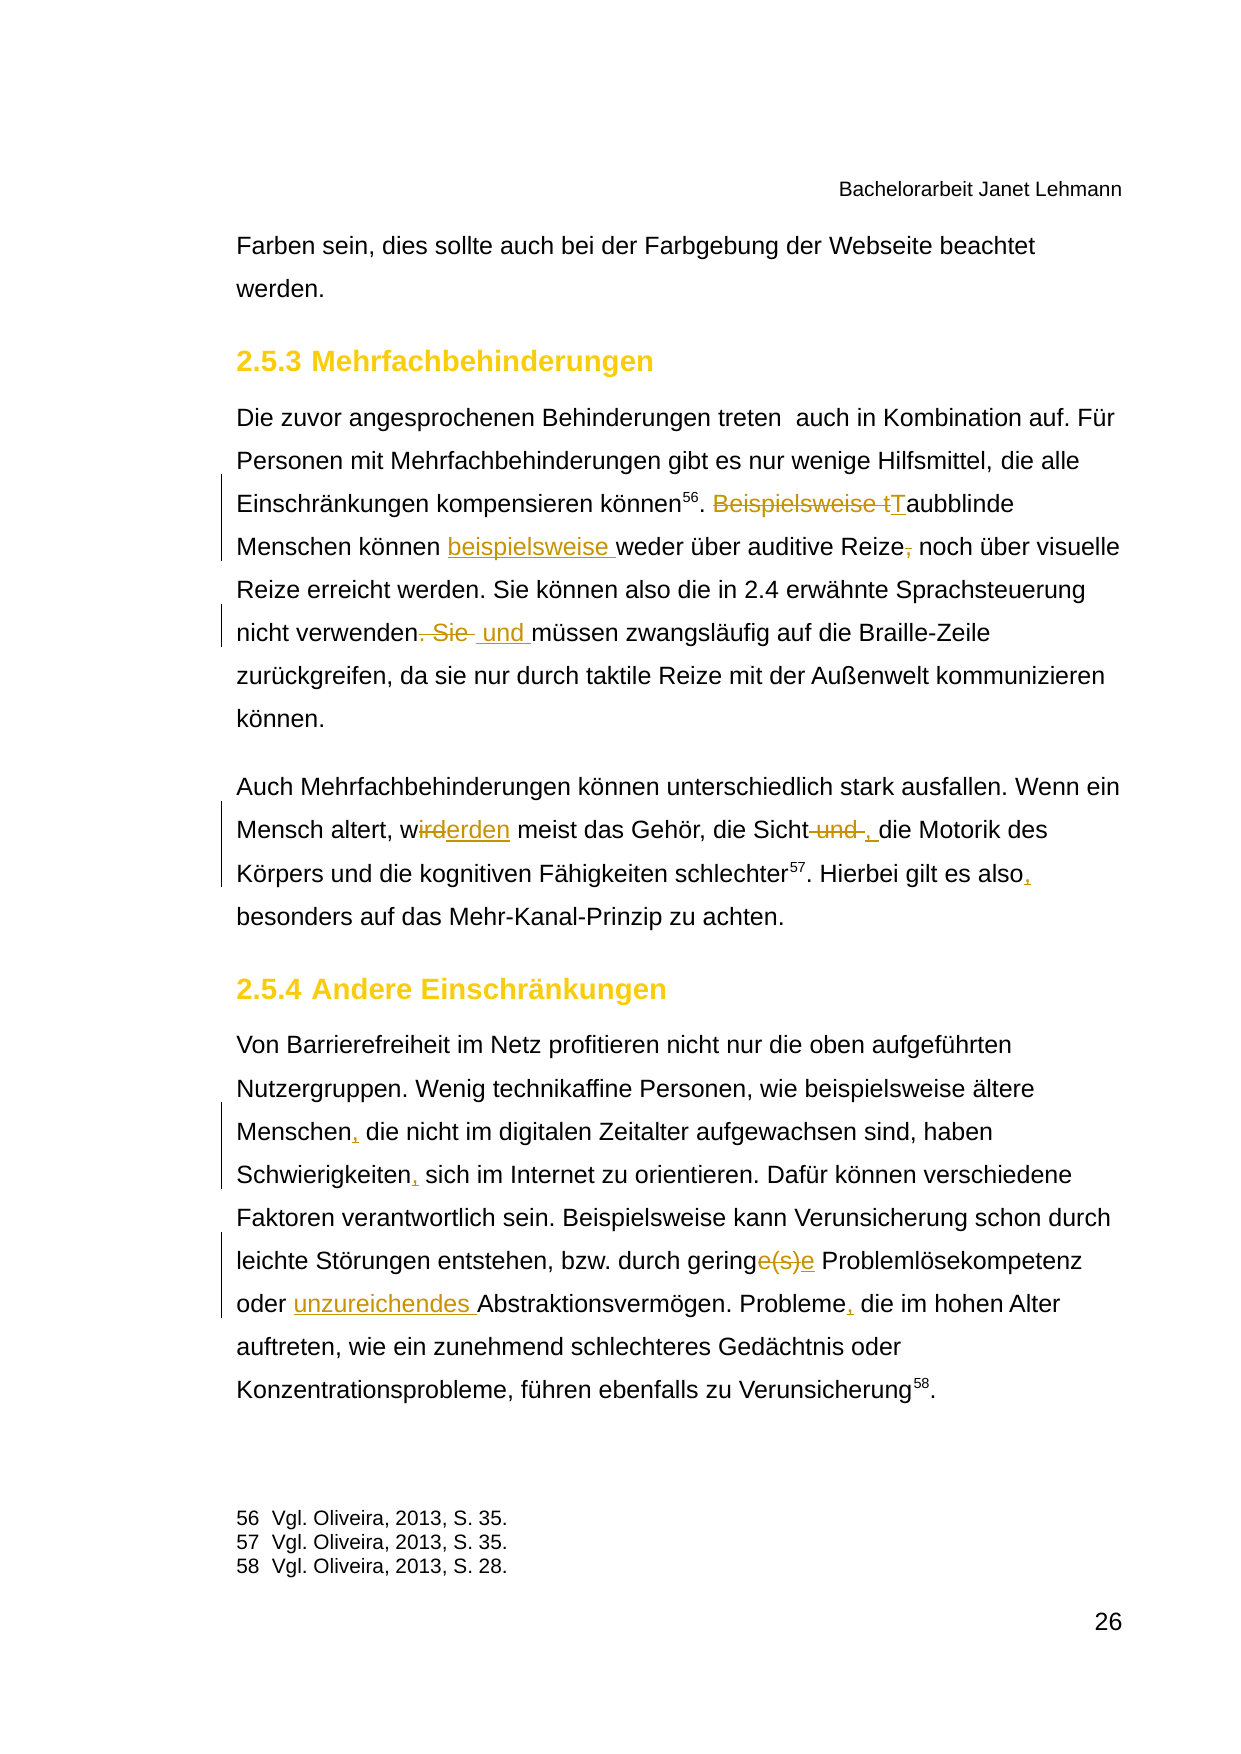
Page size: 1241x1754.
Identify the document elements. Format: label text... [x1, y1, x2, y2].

text Vgl. Oliveira, 2013, S. 35. [236, 1530, 1122, 1554]
text Farben sein, dies sollte auch bei der Farbgebung der Webseite beachtet werden. [236, 231, 1122, 302]
text Von Barrierefreiheit im Netz profitieren nicht nur die oben aufgeführten Nutzergruppen. Wenig technikaffine Personen, wie beispielsweise ältere Menschen, die nicht im digitalen Zeitalter aufgewachsen sind, haben Schwierigkeiten, sich im Internet zu orientieren. Dafür können verschiedene Faktoren verantwortlich sein. Beispielsweise kann Verunsicherung schon durch leichte Störungen entstehen, bzw. durch geringe Problemlösekompetenz oder unzureichendes Abstraktionsvermögen. Probleme, die im hohen Alter auftreten, wie ein zunehmend schlechteres Gedächtnis oder Konzentrationsprobleme, führen ebenfalls zu Verunsicherung. [236, 1030, 1122, 1404]
text Die zuvor angesprochenen Behinderungen treten auch in Kombination auf. Für Personen mit Mehrfachbehinderungen gibt es nur wenige Hilfsmittel, die alle Einschränkungen kompensieren können. Taubblinde Menschen können beispielsweise weder über auditive Reize noch über visuelle Reize erreicht werden. Sie können also die in 2.4 erwähnte Sprachsteuerung nicht verwenden und müssen zwangsläufig auf die Braille-Zeile zurückgreifen, da sie nur durch taktile Reize mit der Außenwelt kommunizieren können. [236, 402, 1122, 733]
subtitle Andere Einschränkungen [236, 972, 1122, 1006]
text Auch Mehrfachbehinderungen können unterschiedlich stark ausfallen. Wenn ein Mensch altert, werden meist das Gehör, die Sicht, die Motorik des Körpers und die kognitiven Fähigkeiten schlechter. Hierbei gilt es also, besonders auf das Mehr-Kanal-Prinzip zu achten. [236, 772, 1122, 930]
text Vgl. Oliveira, 2013, S. 35. [236, 1506, 1122, 1530]
subtitle Mehrfachbehinderungen [236, 344, 1122, 378]
text Vgl. Oliveira, 2013, S. 28. [236, 1554, 1122, 1578]
